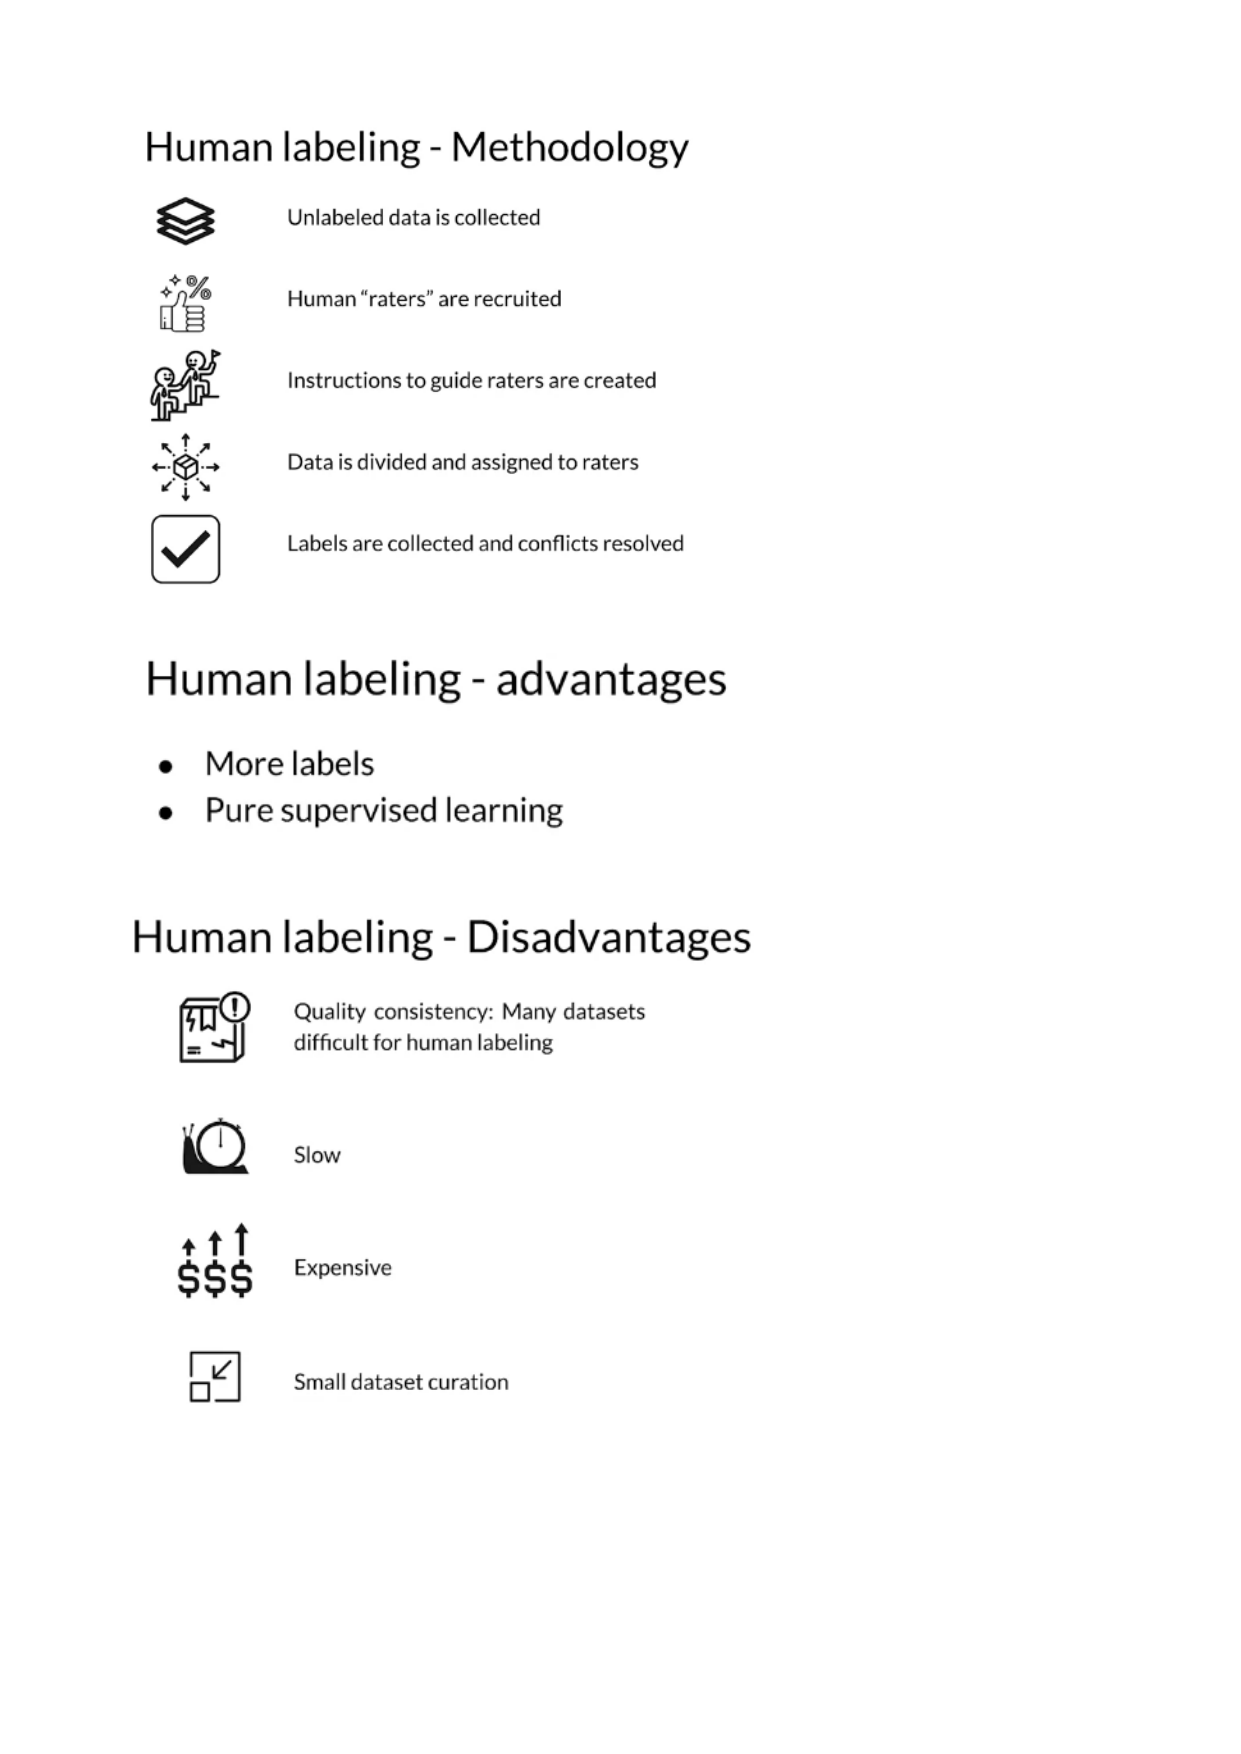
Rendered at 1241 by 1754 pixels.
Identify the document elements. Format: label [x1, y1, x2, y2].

picture [118, 900, 1123, 1411]
picture [118, 118, 1123, 588]
picture [118, 645, 1123, 843]
